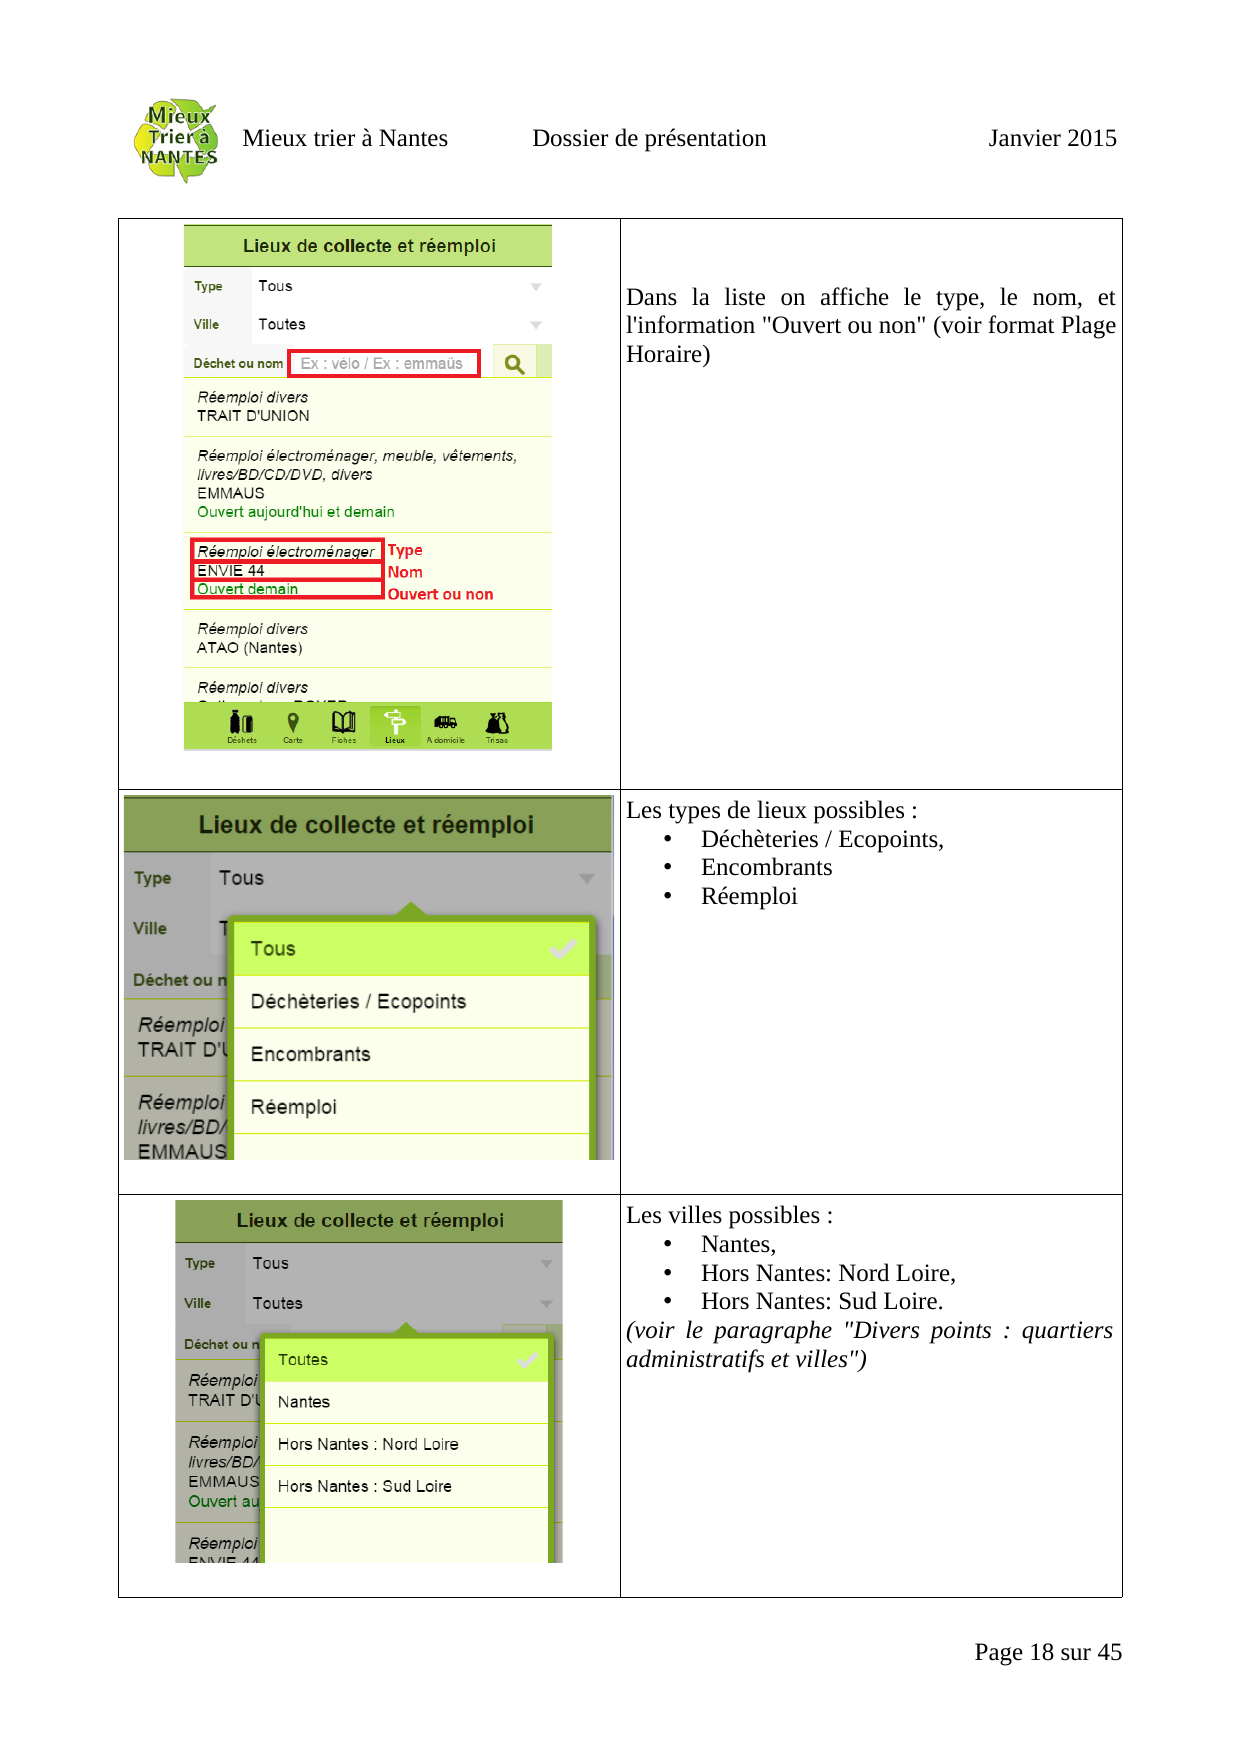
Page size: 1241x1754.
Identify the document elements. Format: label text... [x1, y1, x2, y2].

table_cell Les types de lieux possibles : Déchèteries / Ecopoints, Encombrants Réemploi [621, 790, 1122, 1194]
picture [123, 795, 615, 1160]
table_cell Les villes possibles : Nantes, Hors Nantes: Nord Loire, Hors Nantes: Sud Loire. (voir le paragraphe "Divers points : quartiers administratifs et villes") [621, 1195, 1122, 1597]
table_cell [119, 790, 620, 1194]
table_cell [119, 1195, 620, 1597]
picture [175, 1200, 563, 1563]
table_header Dans la liste on affiche le type, le nom, et l'information "Ouvert ou non" (voir format Plage Horaire) [621, 219, 1122, 789]
picture [131, 95, 221, 185]
table_header [119, 219, 620, 789]
